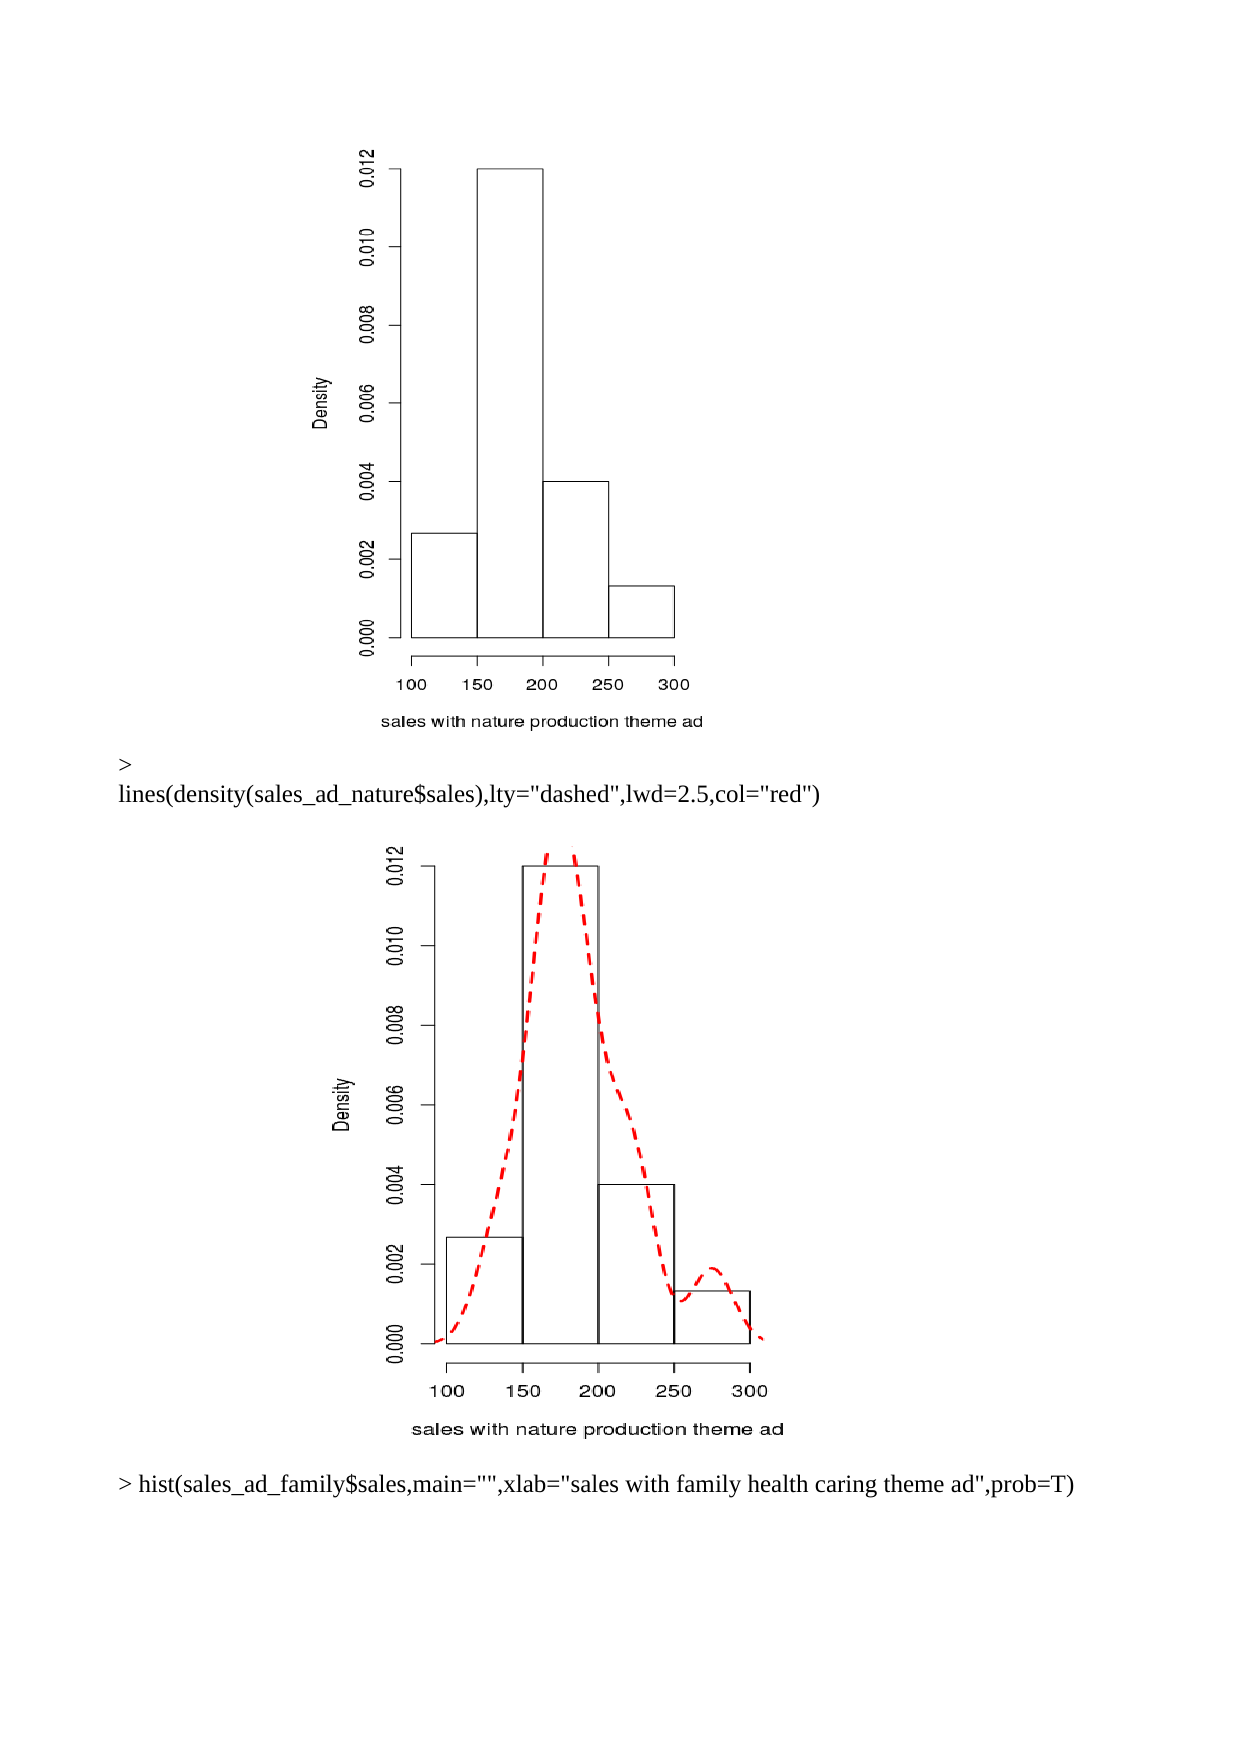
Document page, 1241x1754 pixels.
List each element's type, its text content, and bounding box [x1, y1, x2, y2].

picture [326, 826, 949, 1459]
text > hist(sales_ad_family$sales,main="",xlab="sales with family health caring theme ad",prob=T) [118, 1469, 1122, 1498]
text > lines(density(sales_ad_nature$sales),lty="dashed",lwd=2.5,col="red") [118, 751, 1122, 808]
picture [307, 118, 827, 751]
